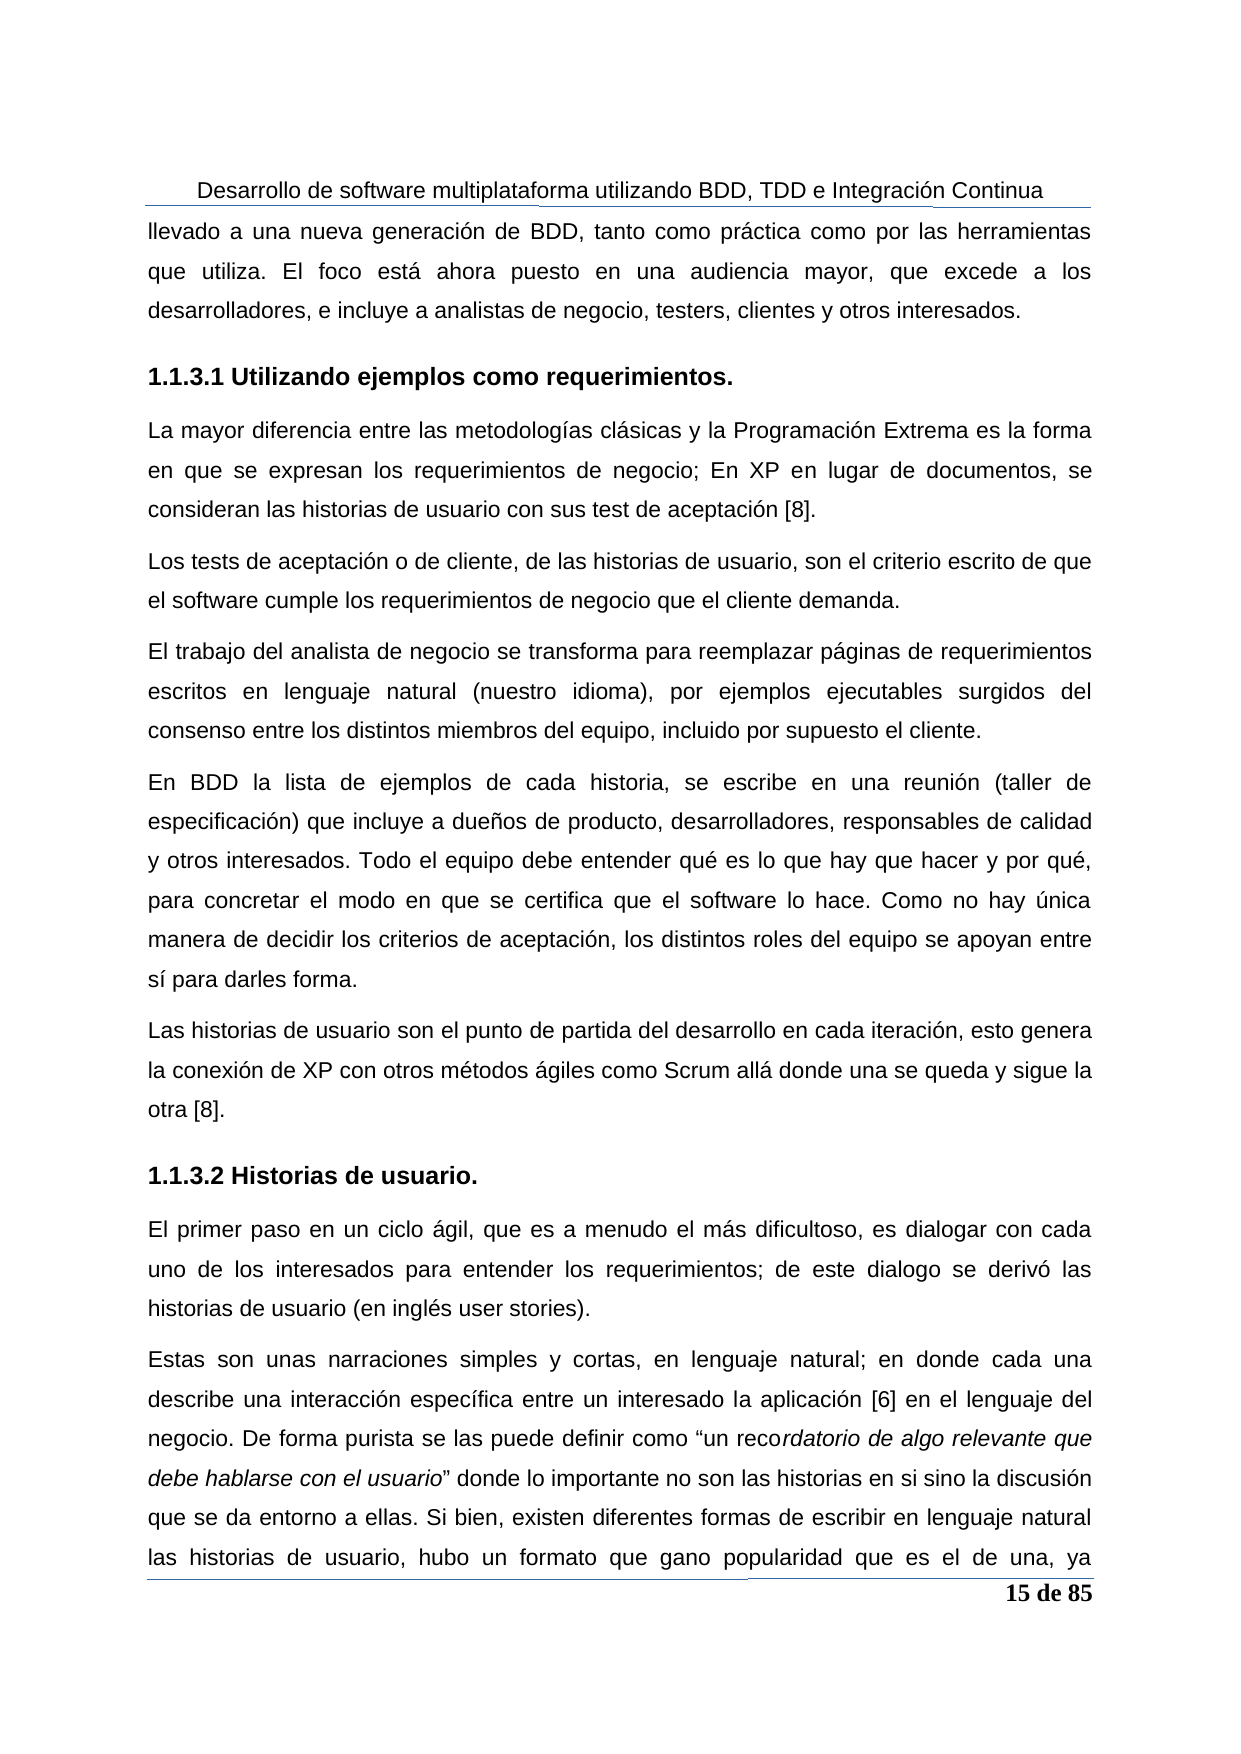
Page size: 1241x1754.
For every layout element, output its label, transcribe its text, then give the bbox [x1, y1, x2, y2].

subtitle 1.1.3.2 Historias de usuario. [148, 1161, 1093, 1189]
text Las historias de usuario son el punto de partida del desarrollo en cada iteración, esto genera la conexión de XP con otros métodos ágiles como Scrum allá donde una se queda y sigue la otra [8]. [148, 1017, 1093, 1122]
text llevado a una nueva generación de BDD, tanto como práctica como por las herramientas que utiliza. El foco está ahora puesto en una audiencia mayor, que excede a los desarrolladores, e incluye a analistas de negocio, testers, clientes y otros interesados. [148, 218, 1093, 324]
text Los tests de aceptación o de cliente, de las historias de usuario, son el criterio escrito de que el software cumple los requerimientos de negocio que el cliente demanda. [148, 548, 1093, 613]
text El primer paso en un ciclo ágil, que es a menudo el más dificultoso, es dialogar con cada uno de los interesados para entender los requerimientos; de este dialogo se derivó las historias de usuario (en inglés user stories). [148, 1216, 1093, 1322]
subtitle 1.1.3.1 Utilizando ejemplos como requerimientos. [148, 362, 1093, 391]
text La mayor diferencia entre las metodologías clásicas y la Programación Extrema es la forma en que se expresan los requerimientos de negocio; En XP en lugar de documentos, se consideran las historias de usuario con sus test de aceptación [8]. [148, 417, 1093, 523]
text El trabajo del analista de negocio se transforma para reemplazar páginas de requerimientos escritos en lenguaje natural (nuestro idioma), por ejemplos ejecutables surgidos del consenso entre los distintos miembros del equipo, incluido por supuesto el cliente. [148, 638, 1093, 744]
text En BDD la lista de ejemplos de cada historia, se escribe en una reunión (taller de especificación) que incluye a dueños de producto, desarrolladores, responsables de calidad y otros interesados. Todo el equipo debe entender qué es lo que hay que hacer y por qué, para concretar el modo en que se certifica que el software lo hace. Como no hay única manera de decidir los criterios de aceptación, los distintos roles del equipo se apoyan entre sí para darles forma. [148, 768, 1093, 992]
text Estas son unas narraciones simples y cortas, en lenguaje natural; en donde cada una describe una interacción específica entre un interesado la aplicación [6] en el lenguaje del negocio. De forma purista se las puede definir como “un recordatorio de algo relevante que debe hablarse con el usuario” donde lo importante no son las historias en si sino la discusión que se da entorno a ellas. Si bien, existen diferentes formas de escribir en lenguaje natural las historias de usuario, hubo un formato que gano popularidad que es el de una, ya [148, 1346, 1093, 1570]
